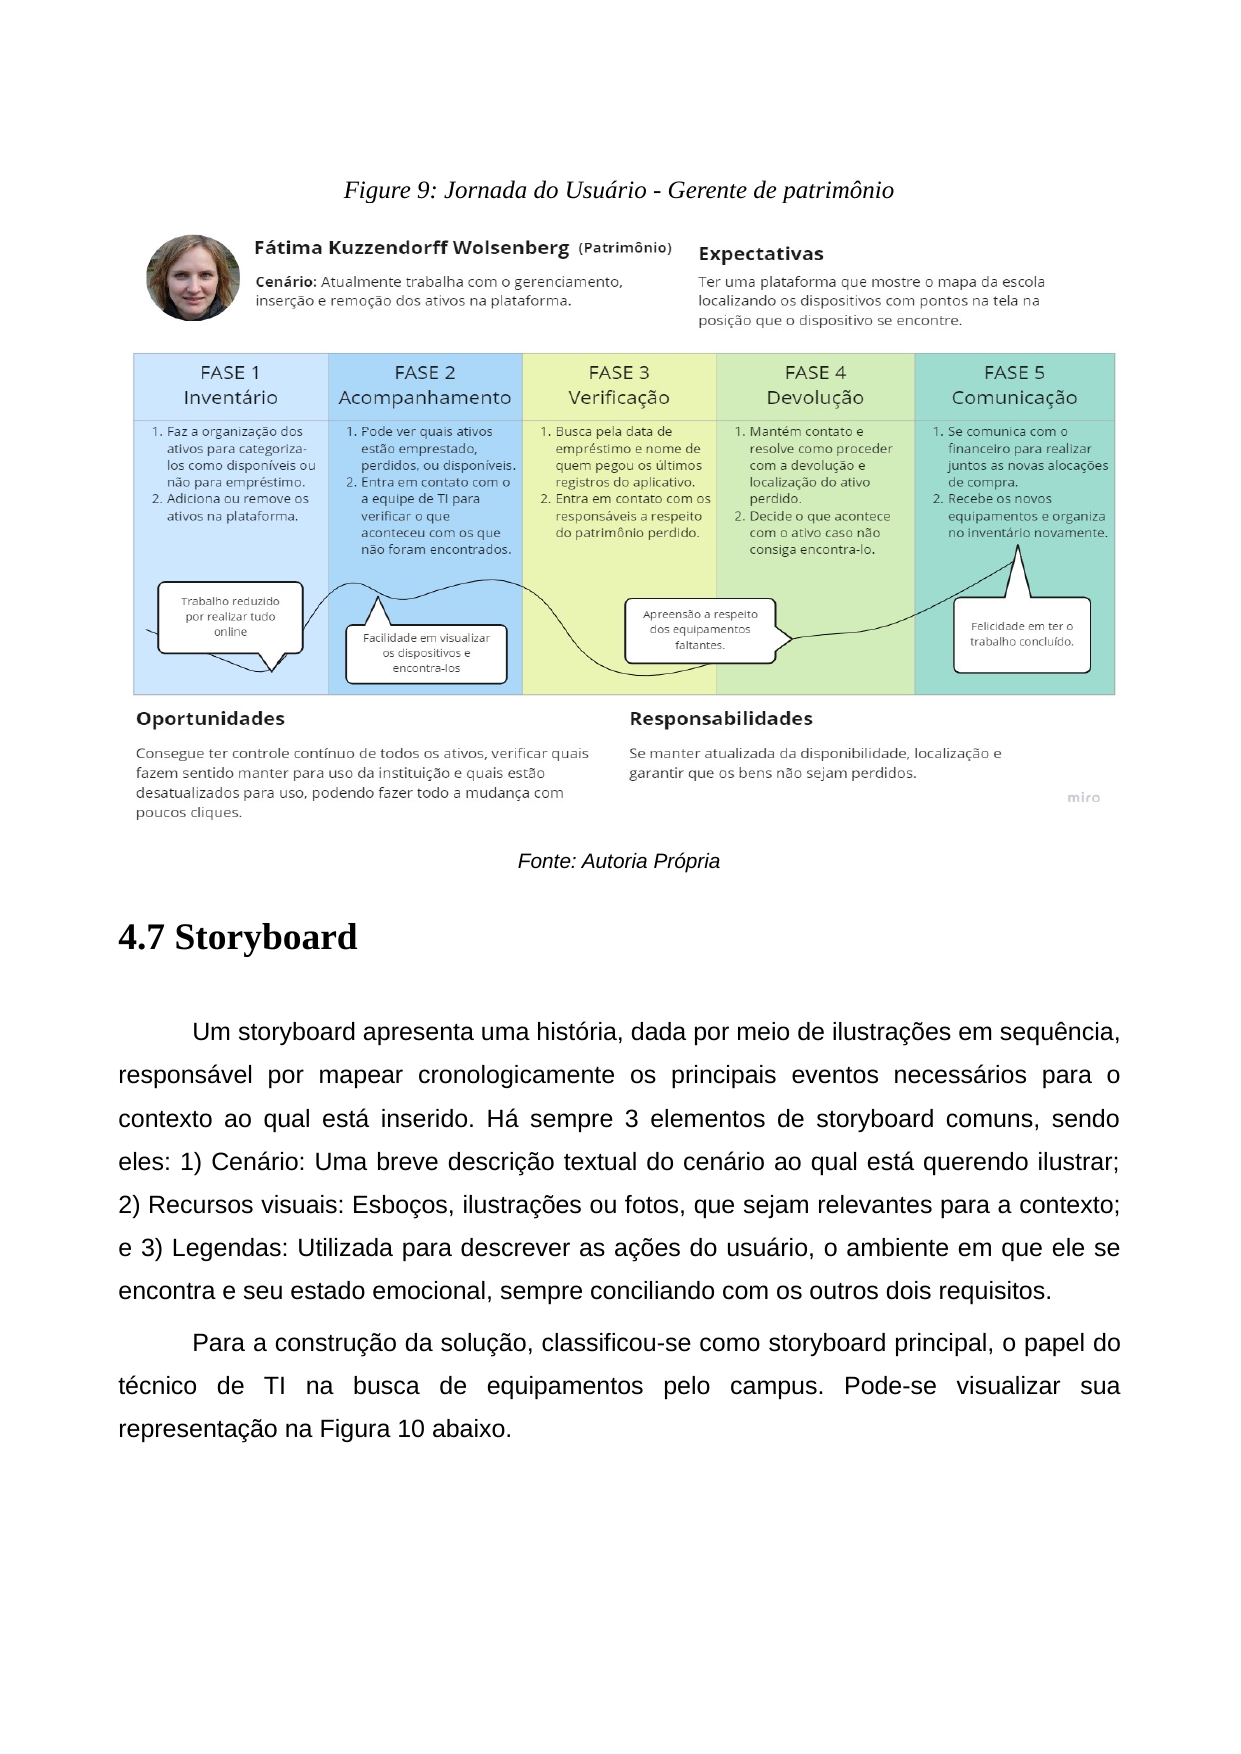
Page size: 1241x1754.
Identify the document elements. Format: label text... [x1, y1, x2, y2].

text Um storyboard apresenta uma história, dada por meio de ilustrações em sequência, responsável por mapear cronologicamente os principais eventos necessários para o contexto ao qual está inserido. Há sempre 3 elementos de storyboard comuns, sendo eles: 1) Cenário: Uma breve descrição textual do cenário ao qual está querendo ilustrar; 2) Recursos visuais: Esboços, ilustrações ou fotos, que sejam relevantes para a contexto; e 3) Legendas: Utilizada para descrever as ações do usuário, o ambiente em que ele se encontra e seu estado emocional, sempre conciliando com os outros dois requisitos. [118, 1017, 1122, 1305]
text Para a construção da solução, classificou-se como storyboard principal, o papel do técnico de TI na busca de equipamentos pelo campus. Pode-se visualizar sua representação na Figura 10 abaixo. [118, 1328, 1122, 1443]
text Figure 9: Jornada do Usuário - Gerente de patrimônio [118, 175, 1122, 203]
text [118, 163, 1122, 175]
subtitle 4.7 Storyboard [118, 914, 1122, 957]
text Fonte: Autoria Própria [118, 823, 1122, 873]
picture [118, 203, 1123, 823]
